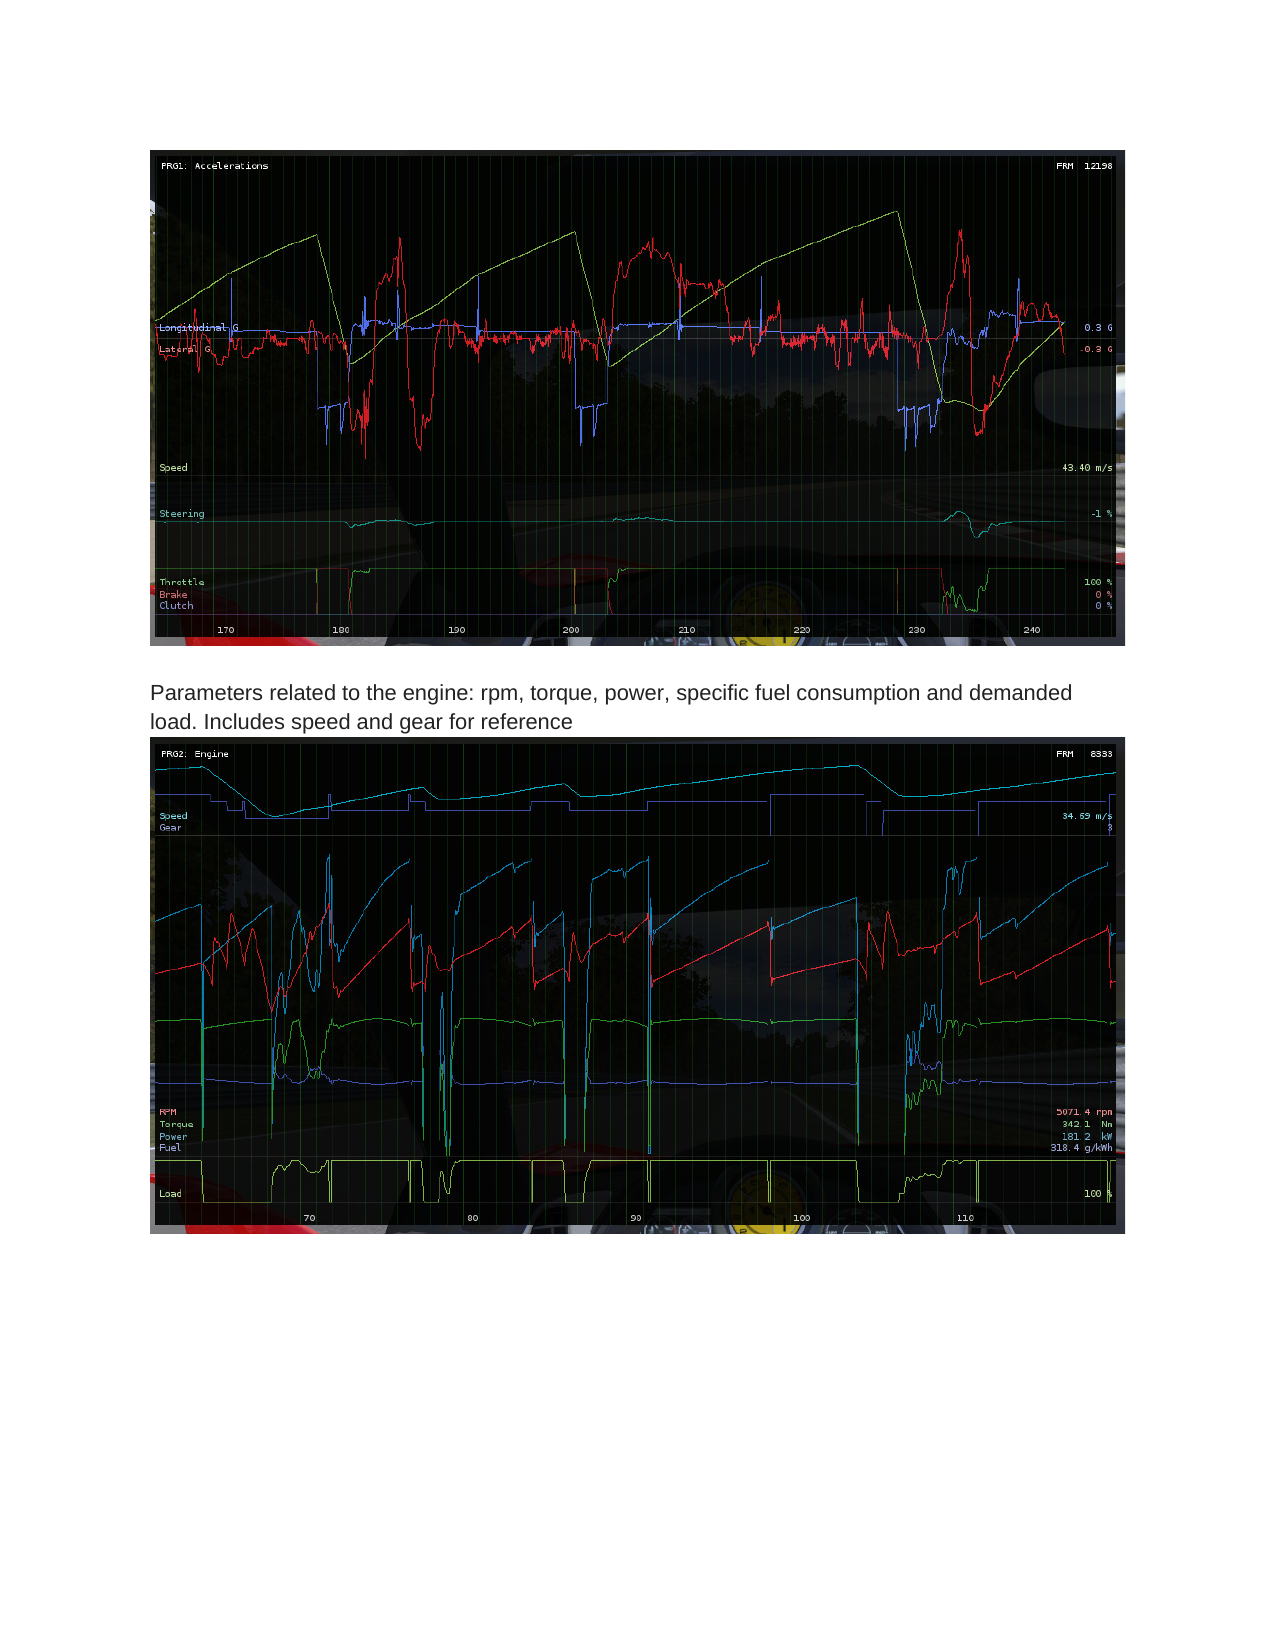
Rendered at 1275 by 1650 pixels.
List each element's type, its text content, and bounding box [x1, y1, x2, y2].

picture [150, 737, 1125, 1234]
picture [150, 150, 1125, 646]
text Parameters related to the engine: rpm, torque, power, specific fuel consumption and demanded load. Includes speed and gear for reference [150, 680, 1125, 734]
